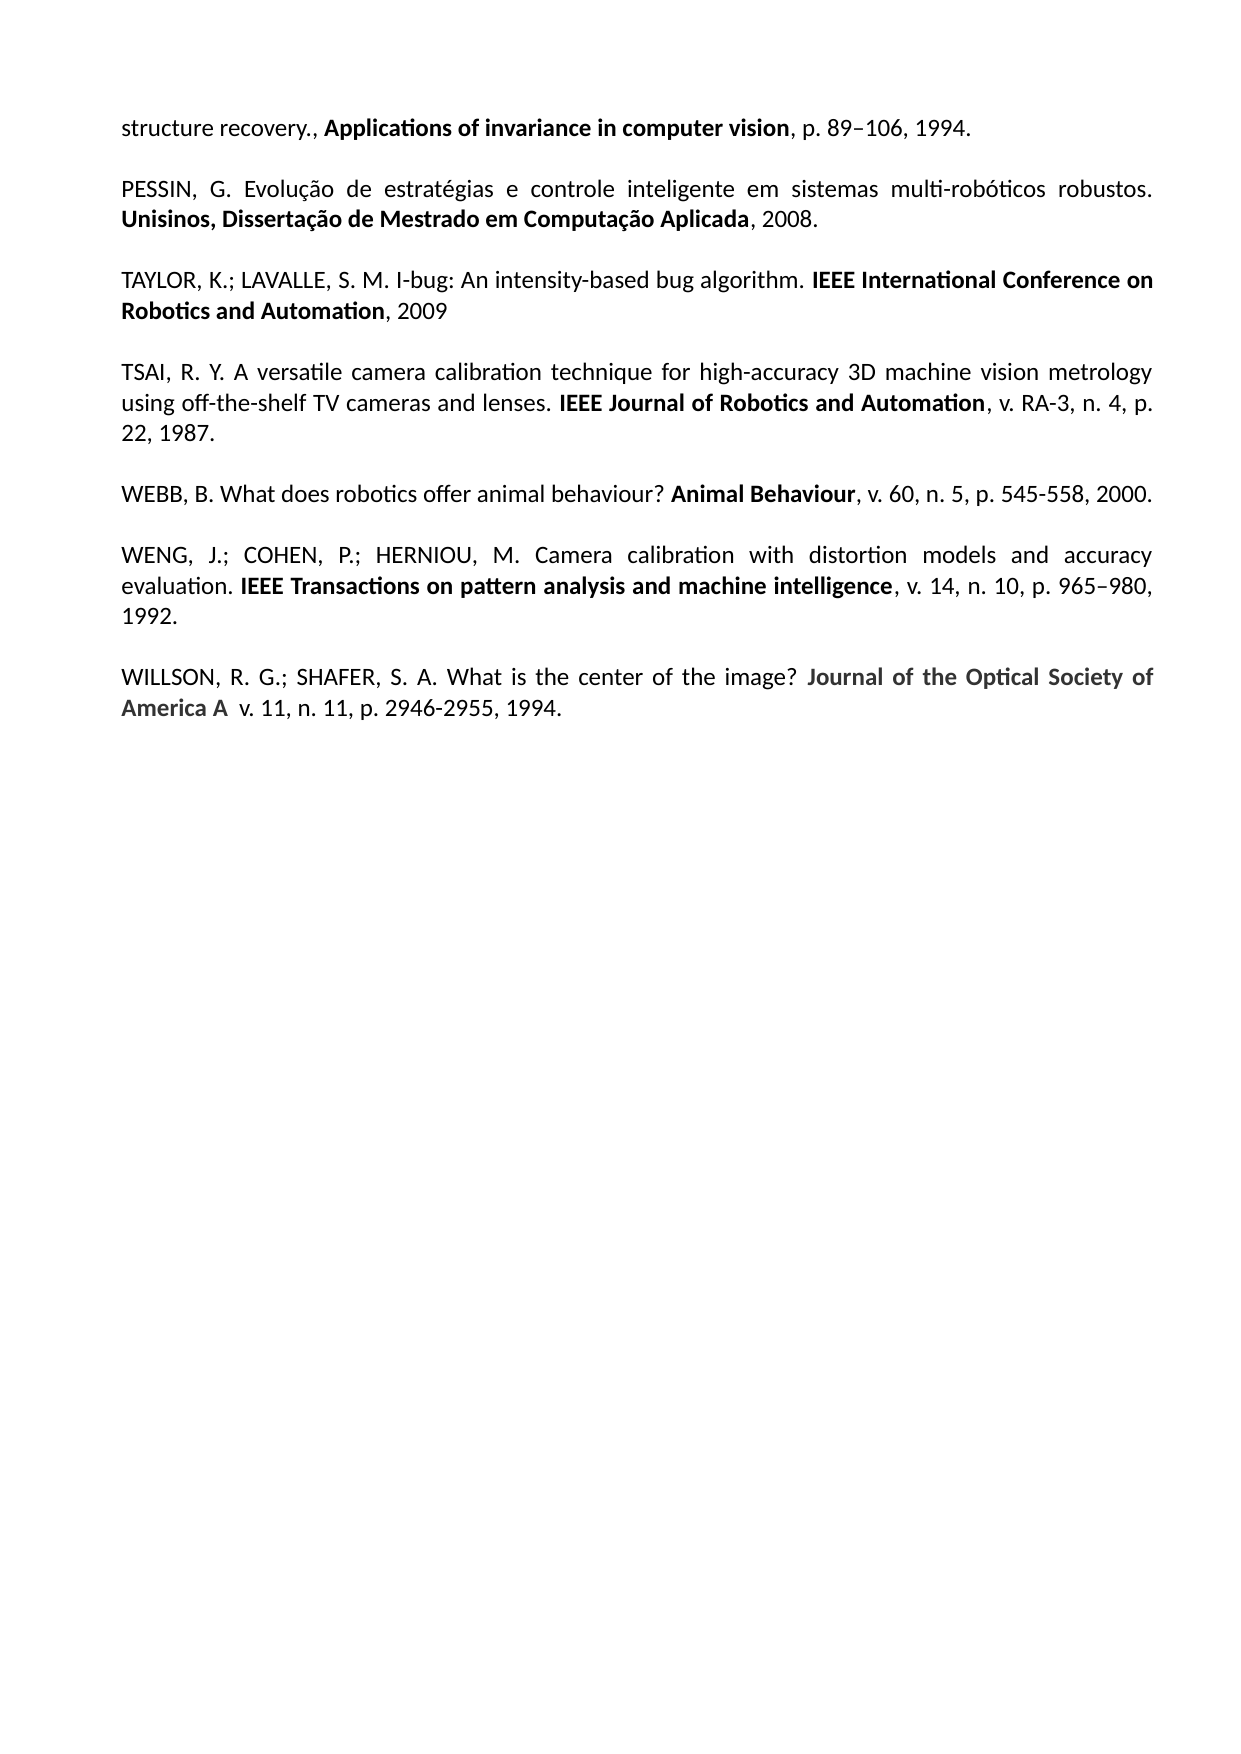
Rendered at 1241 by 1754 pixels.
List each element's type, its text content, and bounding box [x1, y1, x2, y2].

text WENG, J.; COHEN, P.; HERNIOU, M. Camera calibration with distortion models and accuracy evaluation. IEEE Transactions on pattern analysis and machine intelligence, v. 14, n. 10, p. 965–980, 1992. [121, 539, 1154, 631]
text TAYLOR, K.; LAVALLE, S. M. I-bug: An intensity-based bug algorithm. IEEE International Conference on Robotics and Automation, 2009 [121, 264, 1154, 326]
text WEBB, B. What does robotics offer animal behaviour? Animal Behaviour, v. 60, n. 5, p. 545-558, 2000. [121, 478, 1154, 509]
text WILLSON, R. G.; SHAFER, S. A. What is the center of the image? Journal of the Optical Society of America A v. 11, n. 11, p. 2946-2955, 1994. [121, 661, 1154, 722]
text structure recovery., Applications of invariance in computer vision, p. 89–106, 1994. [121, 112, 1154, 142]
text TSAI, R. Y. A versatile camera calibration technique for high-accuracy 3D machine vision metrology using off-the-shelf TV cameras and lenses. IEEE Journal of Robotics and Automation, v. RA-3, n. 4, p. 22, 1987. [121, 356, 1154, 448]
text PESSIN, G. Evolução de estratégias e controle inteligente em sistemas multi-robóticos robustos. Unisinos, Dissertação de Mestrado em Computação Aplicada, 2008. [121, 173, 1154, 234]
